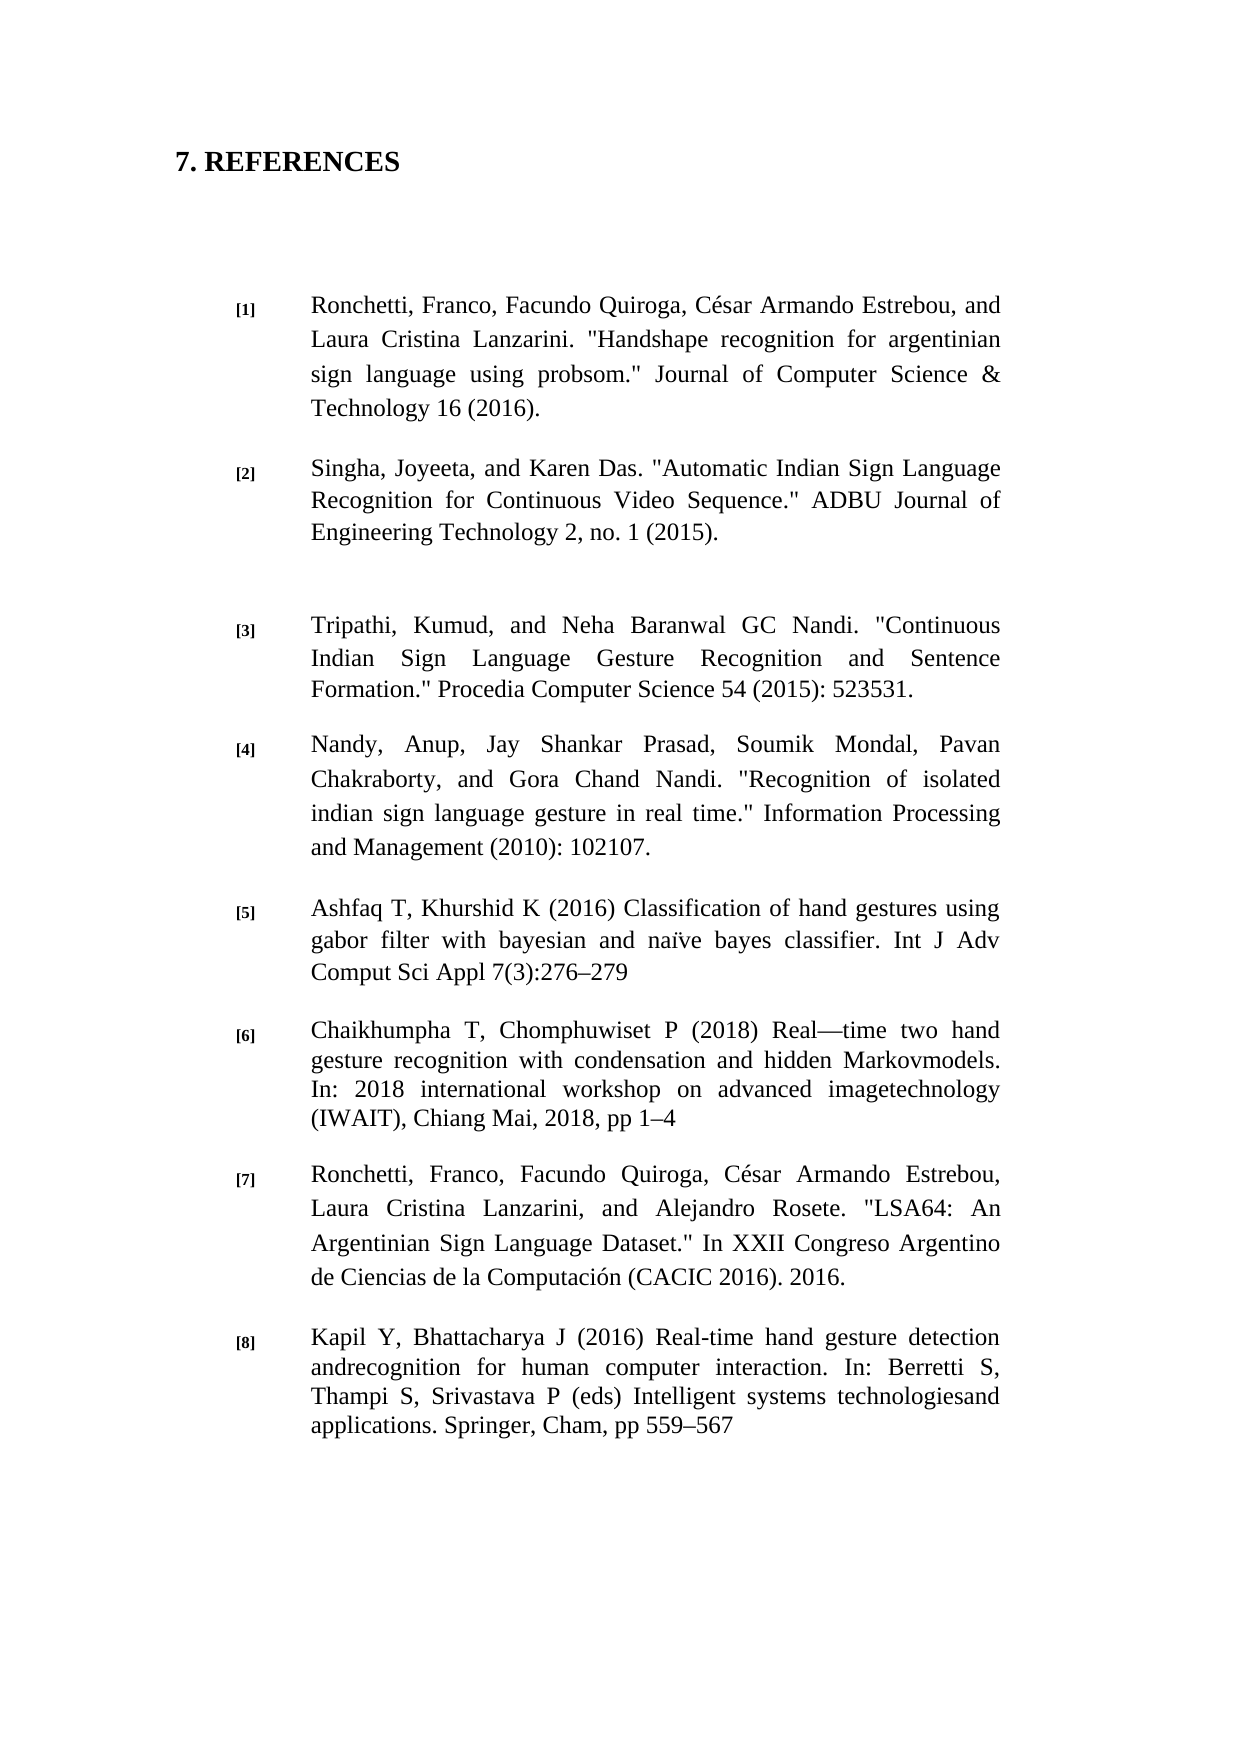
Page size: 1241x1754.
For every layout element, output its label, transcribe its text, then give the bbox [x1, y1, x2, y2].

list Ashfaq T, Khurshid K (2016) Classification of hand gestures using gabor filter with bayesian and naı̈ve bayes classifier. Int J Adv Comput Sci Appl 7(3):276–279 [236, 889, 1000, 985]
list Chaikhumpha T, Chomphuwiset P (2018) Real—time two hand gesture recognition with condensation and hidden Markovmodels. In: 2018 international workshop on advanced imagetechnology (IWAIT), Chiang Mai, 2018, pp 1–4 [236, 1012, 1001, 1132]
list Tripathi, Kumud, and Neha Baranwal GC Nandi. "Continuous Indian Sign Language Gesture Recognition and Sentence Formation." Procedia Computer Science 54 (2015): 523­531. [236, 606, 1001, 703]
list Singha, Joyeeta, and Karen Das. "Automatic Indian Sign Language Recognition for Continuous Video Sequence." ADBU Journal of Engineering Technology 2, no. 1 (2015). [236, 449, 1001, 546]
text 7. REFERENCES [175, 144, 1065, 177]
list Kapil Y, Bhattacharya J (2016) Real-time hand gesture detection andrecognition for human computer interaction. In: Berretti S, Thampi S, Srivastava P (eds) Intelligent systems technologiesand applications. Springer, Cham, pp 559–567 [236, 1318, 1001, 1439]
list Ronchetti, Franco, Facundo Quiroga, César Armando Estrebou, and Laura Cristina Lanzarini. "Handshape recognition for argentinian sign language using probsom." Journal of Computer Science & Technology 16 (2016). [236, 286, 1002, 423]
list Nandy, Anup, Jay Shankar Prasad, Soumik Mondal, Pavan Chakraborty, and Gora Chand Nandi. "Recognition of isolated indian sign language gesture in real time." Information Processing and Management (2010): 102­107. [236, 725, 1001, 863]
list Ronchetti, Franco, Facundo Quiroga, César Armando Estrebou, Laura Cristina Lanzarini, and Alejandro Rosete. "LSA64: An Argentinian Sign Language Dataset." In XXII Congreso Argentino de Ciencias de la Computación (CACIC 2016). 2016. [236, 1155, 1001, 1292]
